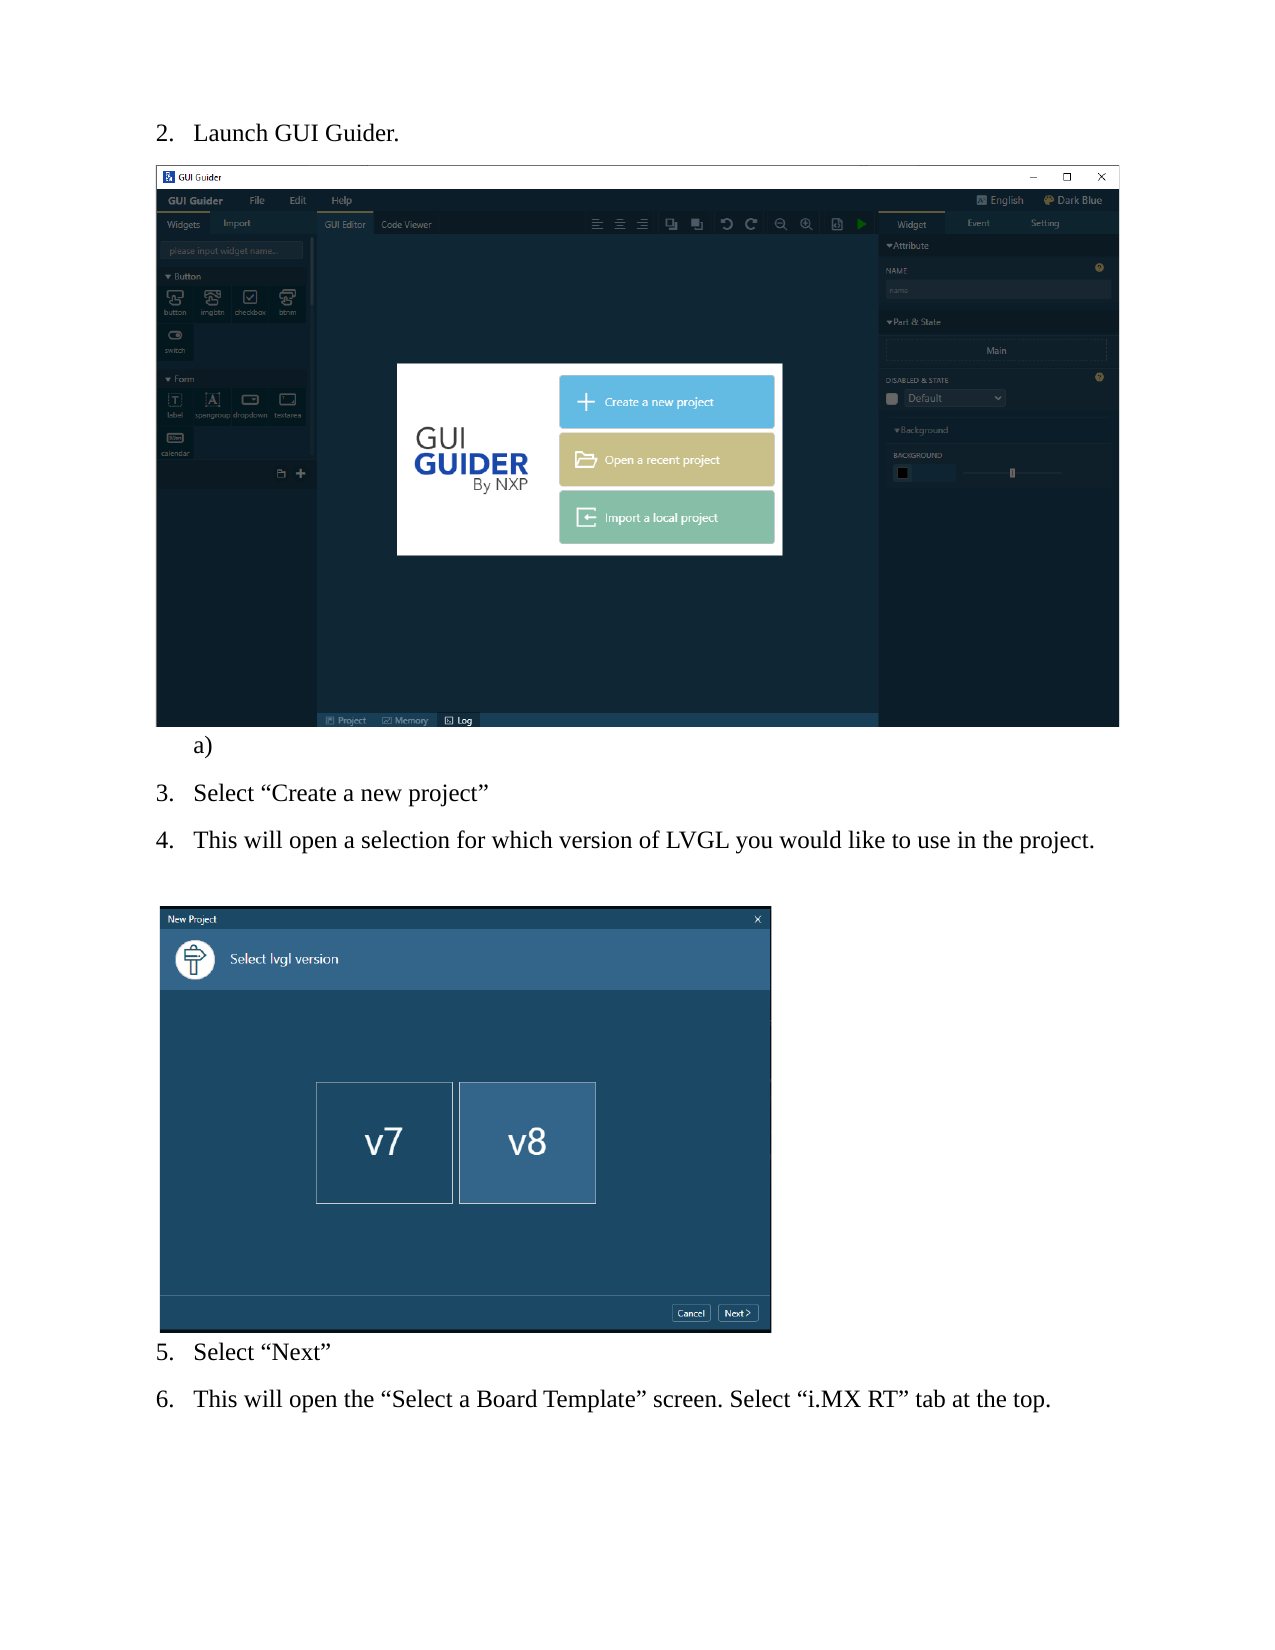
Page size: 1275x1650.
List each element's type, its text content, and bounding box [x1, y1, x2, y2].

list Select “Create a new project” [156, 778, 1157, 807]
list Select “Next” [156, 921, 1157, 1366]
list This will open a selection for which version of LVGL you would like to use in the project. [156, 826, 1157, 854]
picture [155, 165, 1120, 727]
list This will open the “Select a Board Template” screen. Select “i.MX RT” tab at the top. [156, 1384, 1157, 1413]
list Launch GUI Guider. [156, 118, 1157, 147]
picture [159, 906, 772, 1333]
